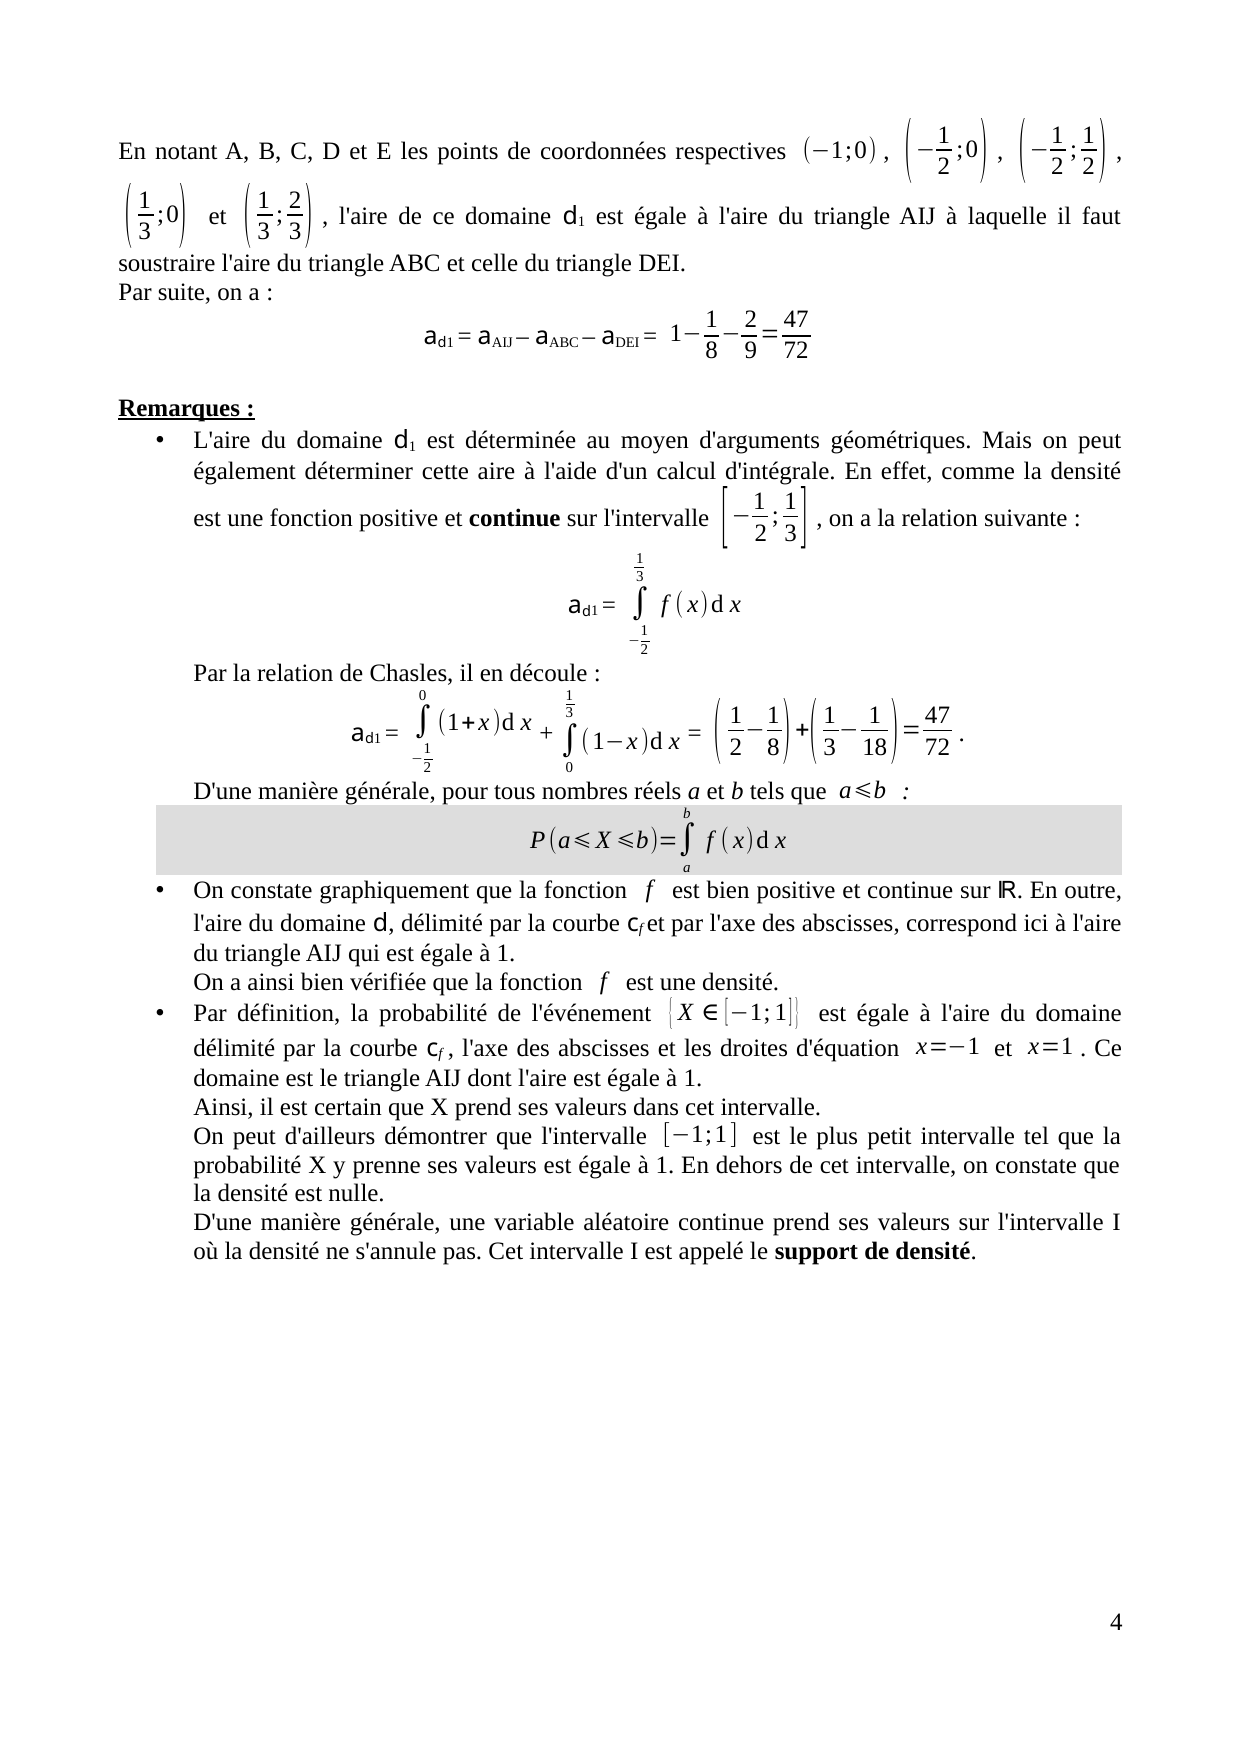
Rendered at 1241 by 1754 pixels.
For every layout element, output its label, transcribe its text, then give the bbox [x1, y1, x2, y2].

text Remarques : [118, 393, 1122, 422]
list Par la relation de Chasles, il en découle : [156, 658, 1122, 687]
list Par définition, la probabilité de l'événement est égale à l'aire du domaine délimité par la courbe cf , l'axe des abscisses et les droites d'équation et . Ce domaine est le triangle AIJ dont l'aire est égale à 1. [156, 996, 1122, 1092]
text En notant A, B, C, D et E les points de coordonnées respectives , , , et , l'aire de ce domaine d1 est égale à l'aire du triangle AIJ à laquelle il faut soustraire l'aire du triangle ABC et celle du triangle DEI. [118, 118, 1122, 277]
list Ainsi, il est certain que X prend ses valeurs dans cet intervalle. [156, 1092, 1122, 1121]
list On peut d'ailleurs démontrer que l'intervalle est le plus petit intervalle tel que la probabilité X y prenne ses valeurs est égale à 1. En dehors de cet intervalle, on constate que la densité est nulle. [156, 1121, 1122, 1207]
list On constate graphiquement que la fonction est bien positive et continue sur ℝ. En outre, l'aire du domaine d, délimité par la courbe cf et par l'axe des abscisses, correspond ici à l'aire du triangle AIJ qui est égale à 1. [156, 875, 1122, 967]
list L'aire du domaine d1 est déterminée au moyen d'arguments géométriques. Mais on peut également déterminer cette aire à l'aide d'un calcul d'intégrale. En effet, comme la densité est une fonction positive et continue sur l'intervalle , on a la relation suivante : [156, 422, 1122, 550]
list ad1 = += . [156, 687, 1122, 776]
list ad1 = [156, 550, 1122, 658]
text ad1 = aAIJ – aABC – aDEI = [118, 305, 1122, 364]
list D'une manière générale, pour tous nombres réels a et b tels que : [156, 776, 1122, 805]
list D'une manière générale, une variable aléatoire continue prend ses valeurs sur l'intervalle I où la densité ne s'annule pas. Cet intervalle I est appelé le support de densité. [156, 1207, 1122, 1265]
text Par suite, on a : [118, 277, 1122, 305]
list On a ainsi bien vérifiée que la fonction est une densité. [156, 967, 1122, 996]
